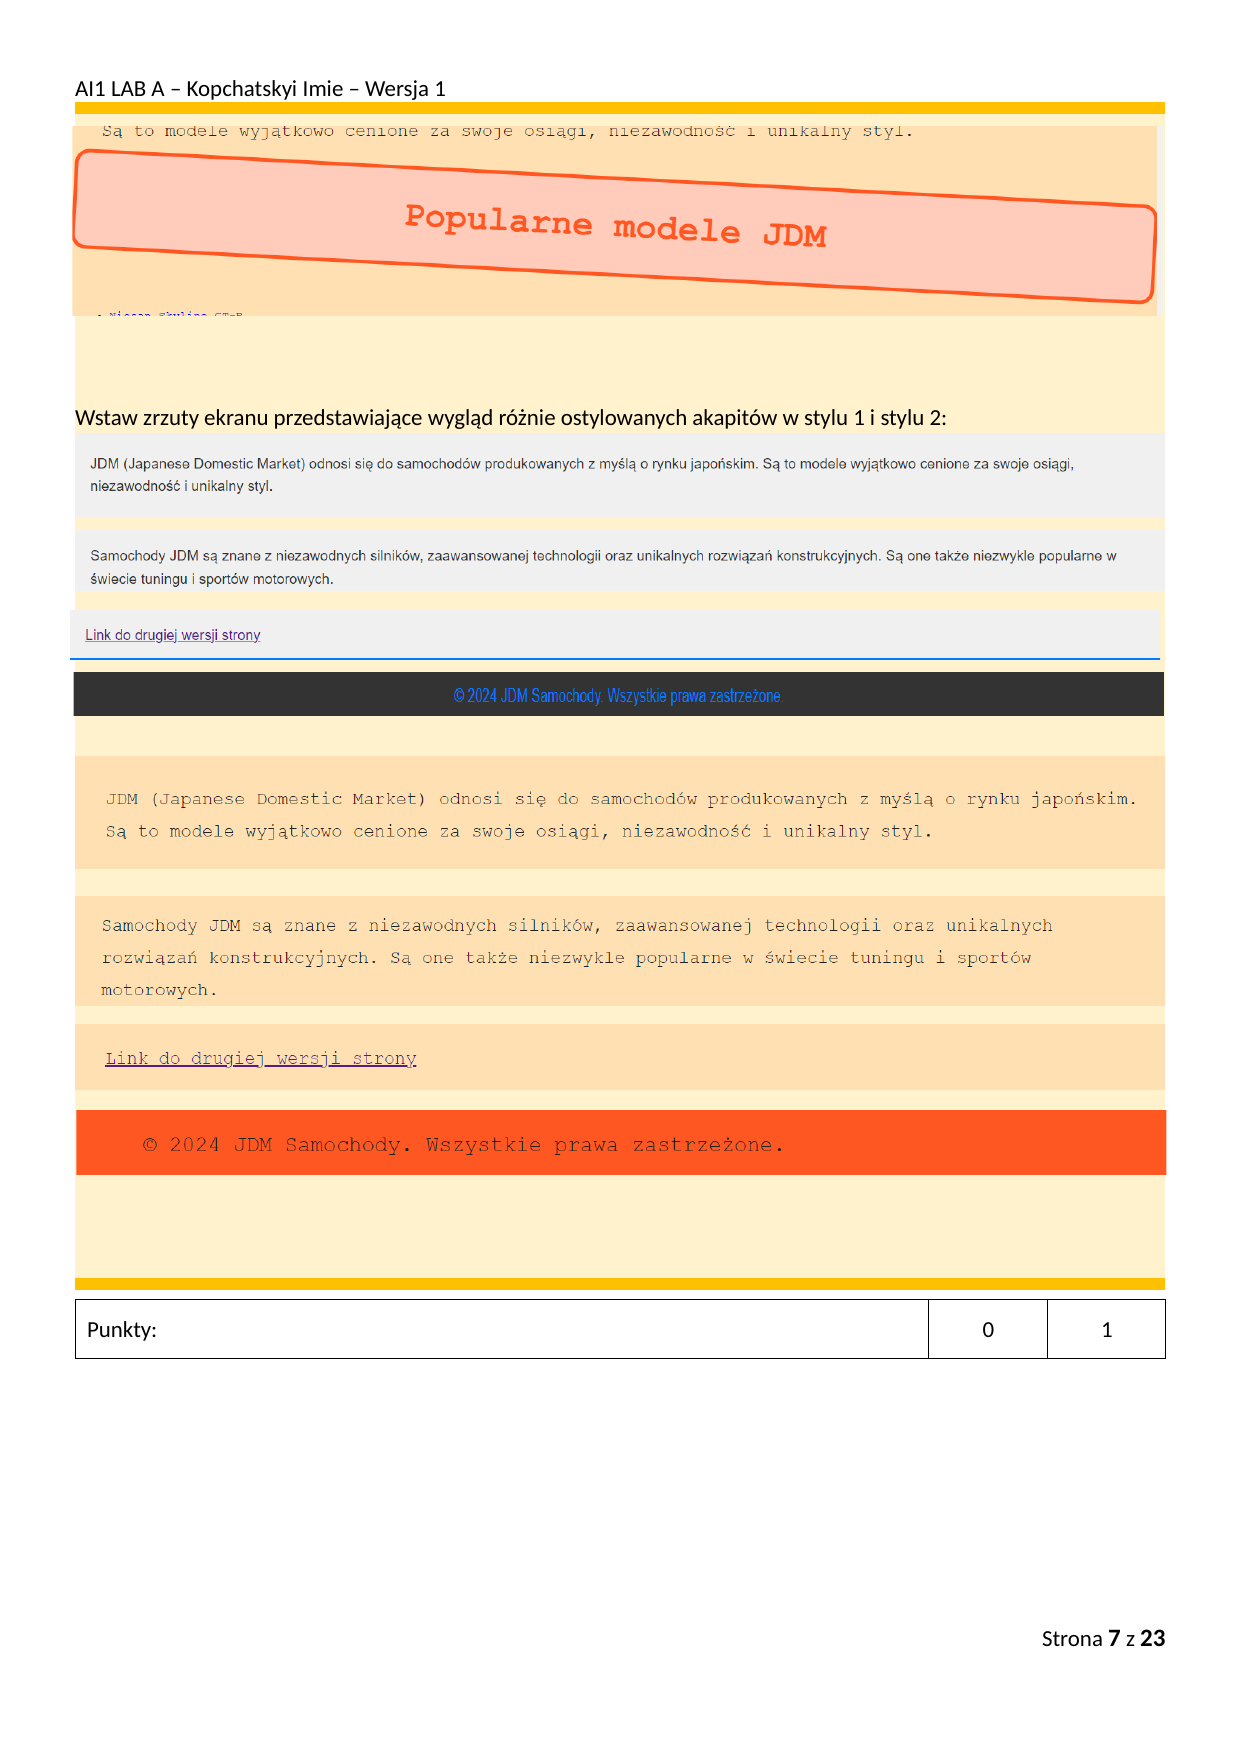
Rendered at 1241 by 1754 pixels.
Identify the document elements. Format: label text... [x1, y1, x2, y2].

picture [75, 1024, 1166, 1090]
table_header 0 [929, 1300, 1047, 1358]
picture [75, 756, 1166, 869]
picture [75, 896, 1166, 1006]
picture [76, 1110, 1167, 1175]
picture [73, 672, 1164, 716]
picture [75, 433, 1166, 518]
table_header 1 [1048, 1300, 1165, 1358]
picture [75, 530, 1166, 591]
table_header Punkty: [76, 1300, 928, 1358]
picture [72, 126, 1163, 316]
text Wstaw zrzuty ekranu przedstawiające wygląd różnie ostylowanych akapitów w stylu 1 i stylu 2: [75, 378, 1165, 408]
picture [70, 610, 1161, 660]
